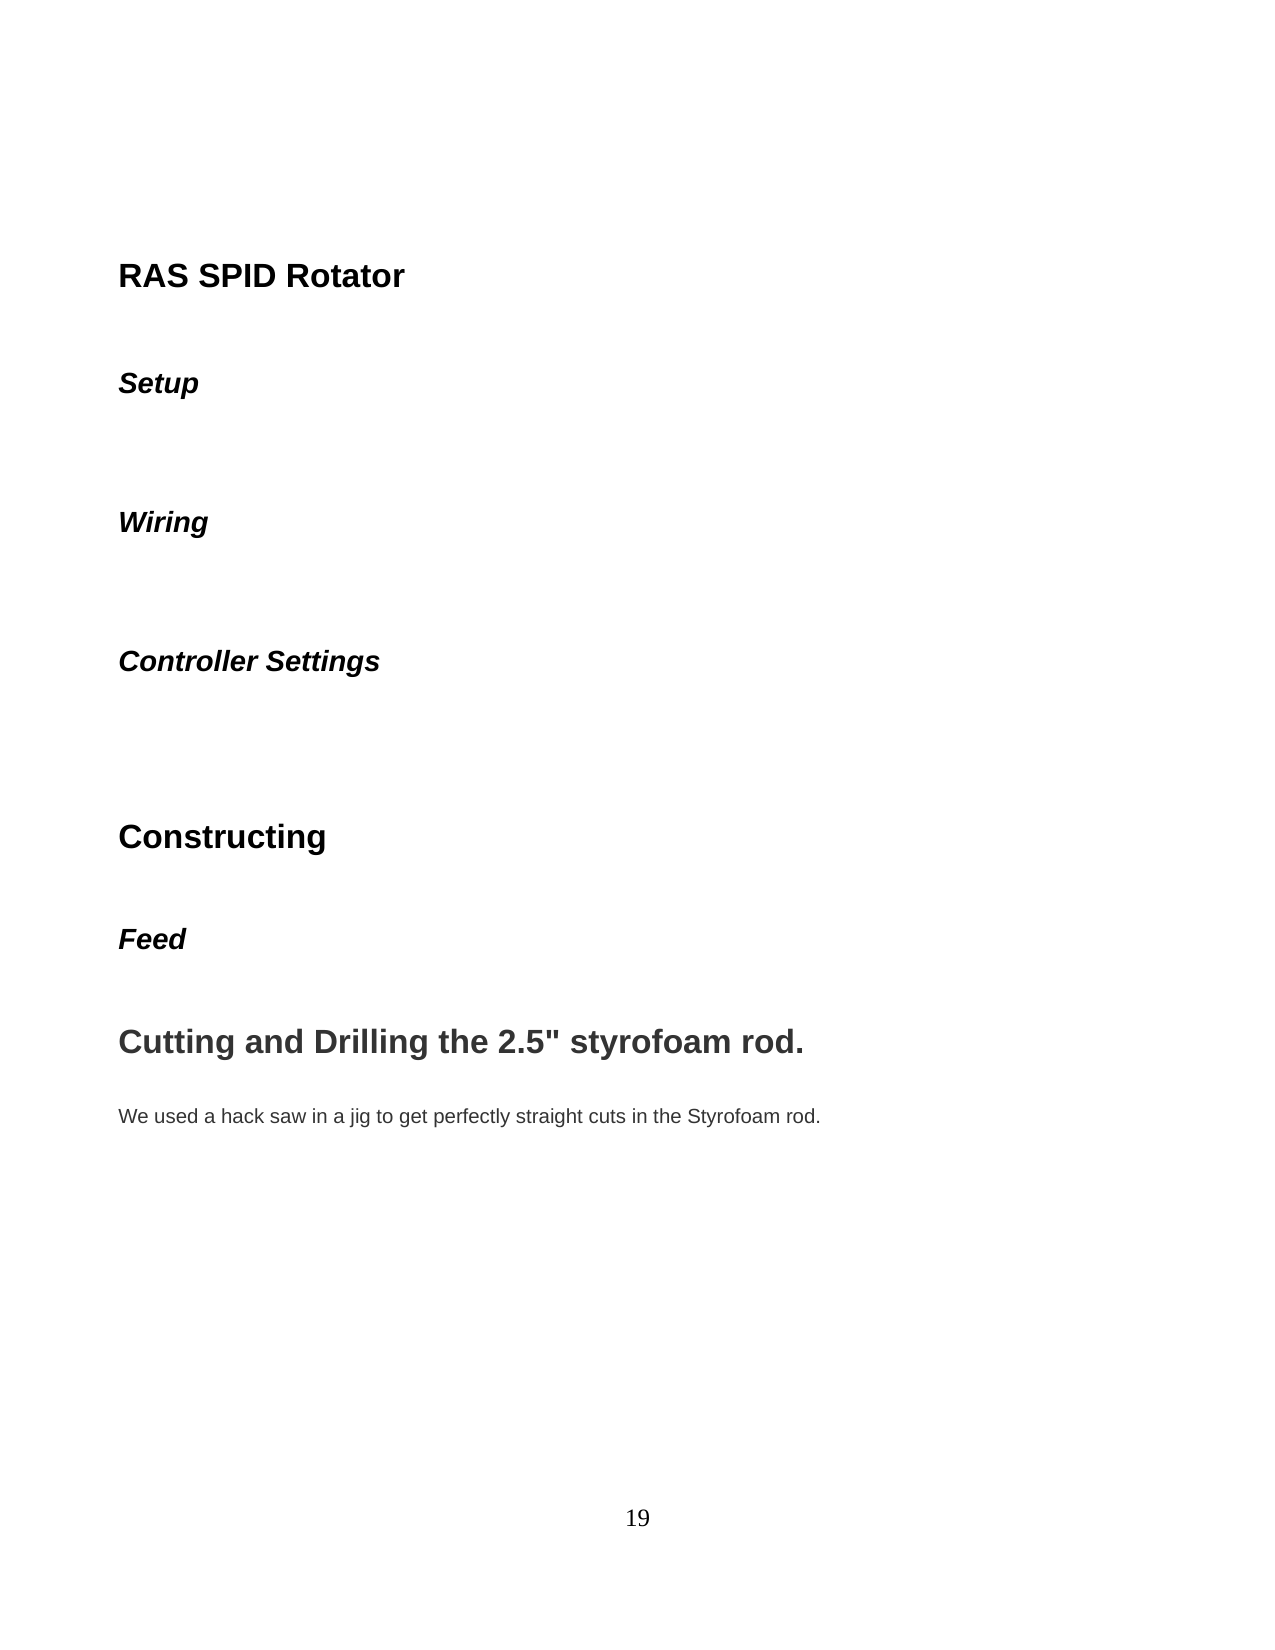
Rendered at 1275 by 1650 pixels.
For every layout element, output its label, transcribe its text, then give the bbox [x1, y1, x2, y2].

subtitle Controller Settings [118, 644, 1157, 677]
subtitle Wiring [118, 505, 1157, 538]
subtitle Cutting and Drilling the 2.5" styrofoam rod. [118, 1022, 1157, 1061]
subtitle Setup [118, 366, 1157, 399]
text We used a hack saw in a jig to get perfectly straight cuts in the Styrofoam rod. [118, 1093, 1157, 1127]
subtitle RAS SPID Rotator [118, 255, 1157, 294]
subtitle Constructing [118, 817, 1157, 856]
subtitle Feed [118, 922, 1157, 956]
